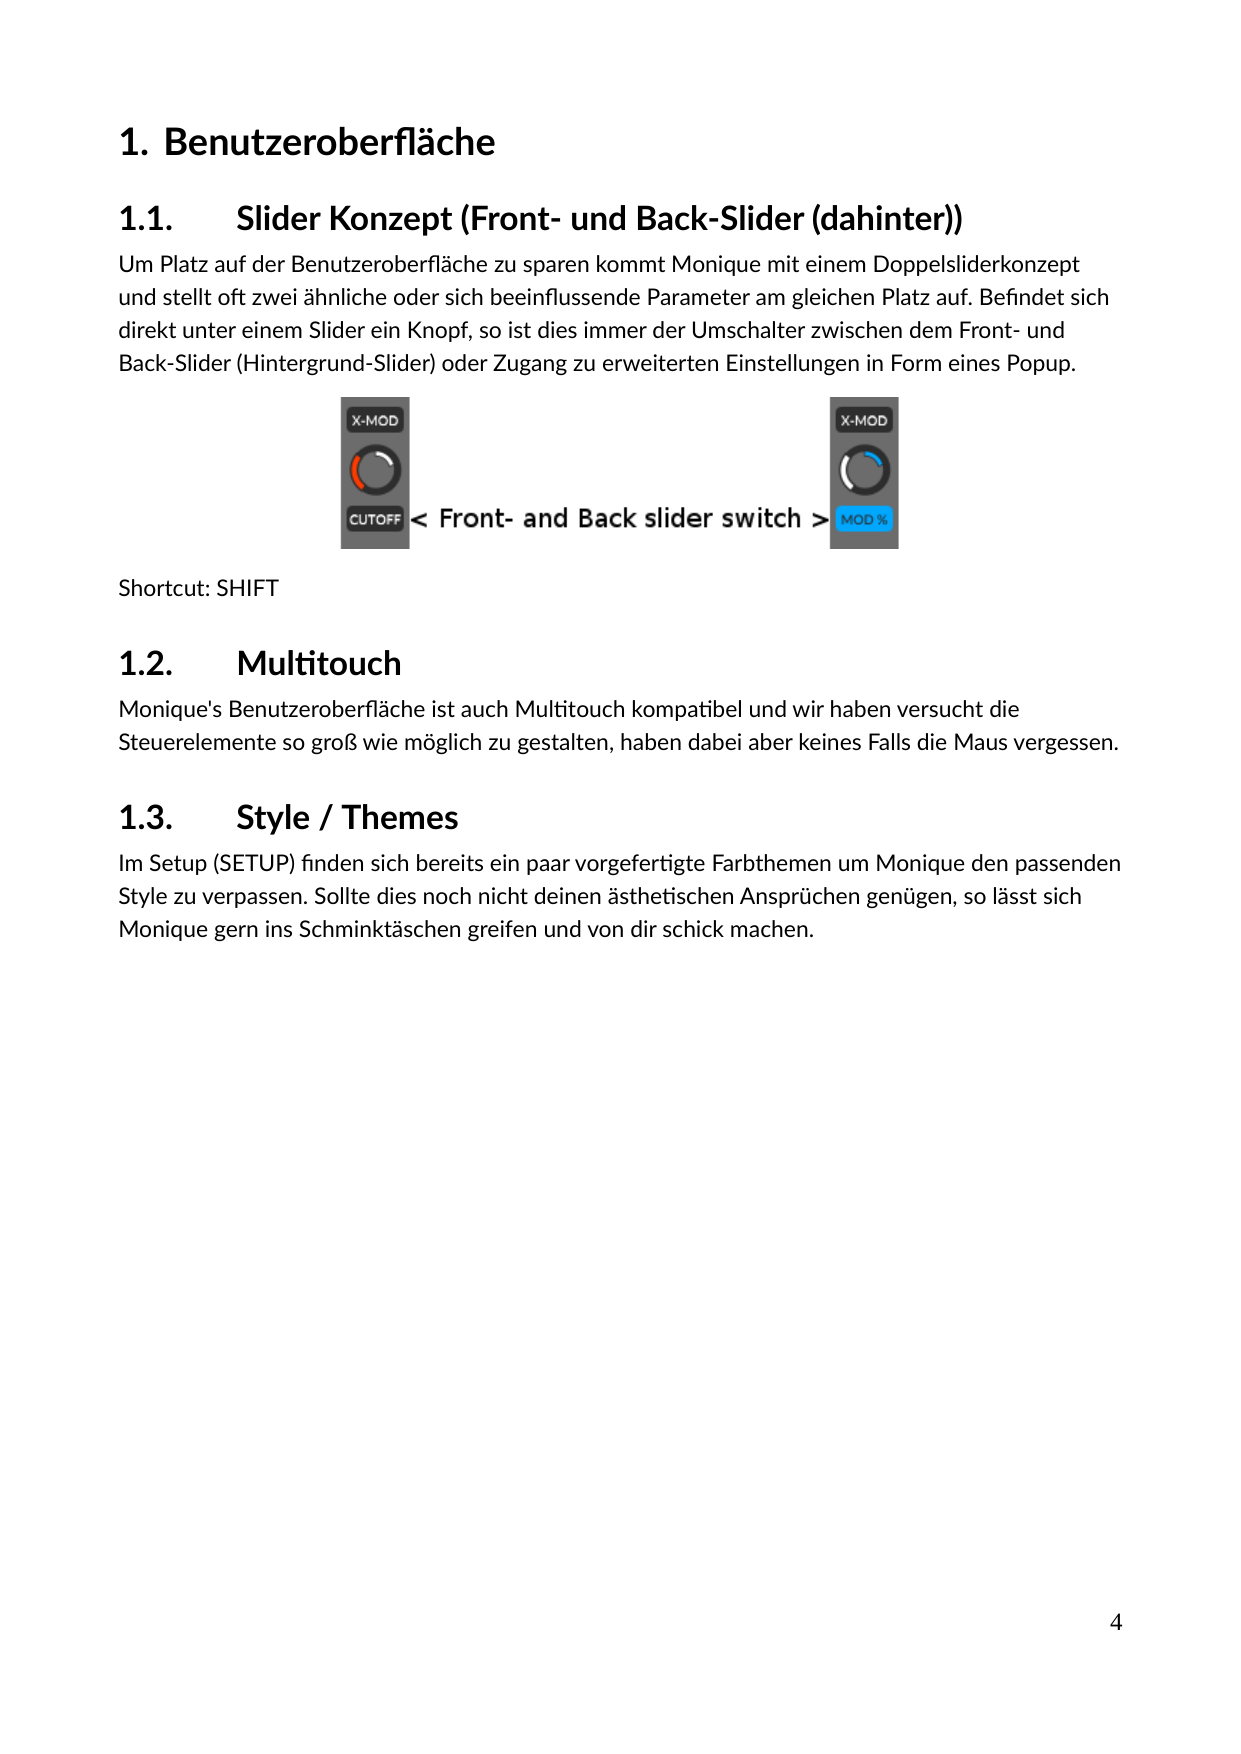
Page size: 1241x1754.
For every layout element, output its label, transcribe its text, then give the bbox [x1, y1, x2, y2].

text Monique's Benutzeroberfläche ist auch Multitouch kompatibel und wir haben versucht die Steuerelemente so groß wie möglich zu gestalten, haben dabei aber keines Falls die Maus vergessen. [118, 695, 1122, 756]
text Shortcut: SHIFT [118, 574, 1122, 602]
subtitle Benutzeroberfläche [118, 118, 1122, 164]
text Um Platz auf der Benutzeroberfläche zu sparen kommt Monique mit einem Doppelsliderkonzept und stellt oft zwei ähnliche oder sich beeinflussende Parameter am gleichen Platz auf. Befindet sich direkt unter einem Slider ein Knopf, so ist dies immer der Umschalter zwischen dem Front- und Back-Slider (Hintergrund-Slider) oder Zugang zu erweiterten Einstellungen in Form eines Popup. [118, 250, 1122, 376]
picture [334, 397, 906, 549]
subtitle Multitouch [118, 642, 1122, 683]
subtitle Slider Konzept (Front- und Back-Slider (dahinter)) [118, 197, 1122, 237]
subtitle Style / Themes [118, 796, 1122, 837]
text Im Setup (SETUP) finden sich bereits ein paar vorgefertigte Farbthemen um Monique den passenden Style zu verpassen. Sollte dies noch nicht deinen ästhetischen Ansprüchen genügen, so lässt sich Monique gern ins Schminktäschen greifen und von dir schick machen. [118, 849, 1122, 943]
